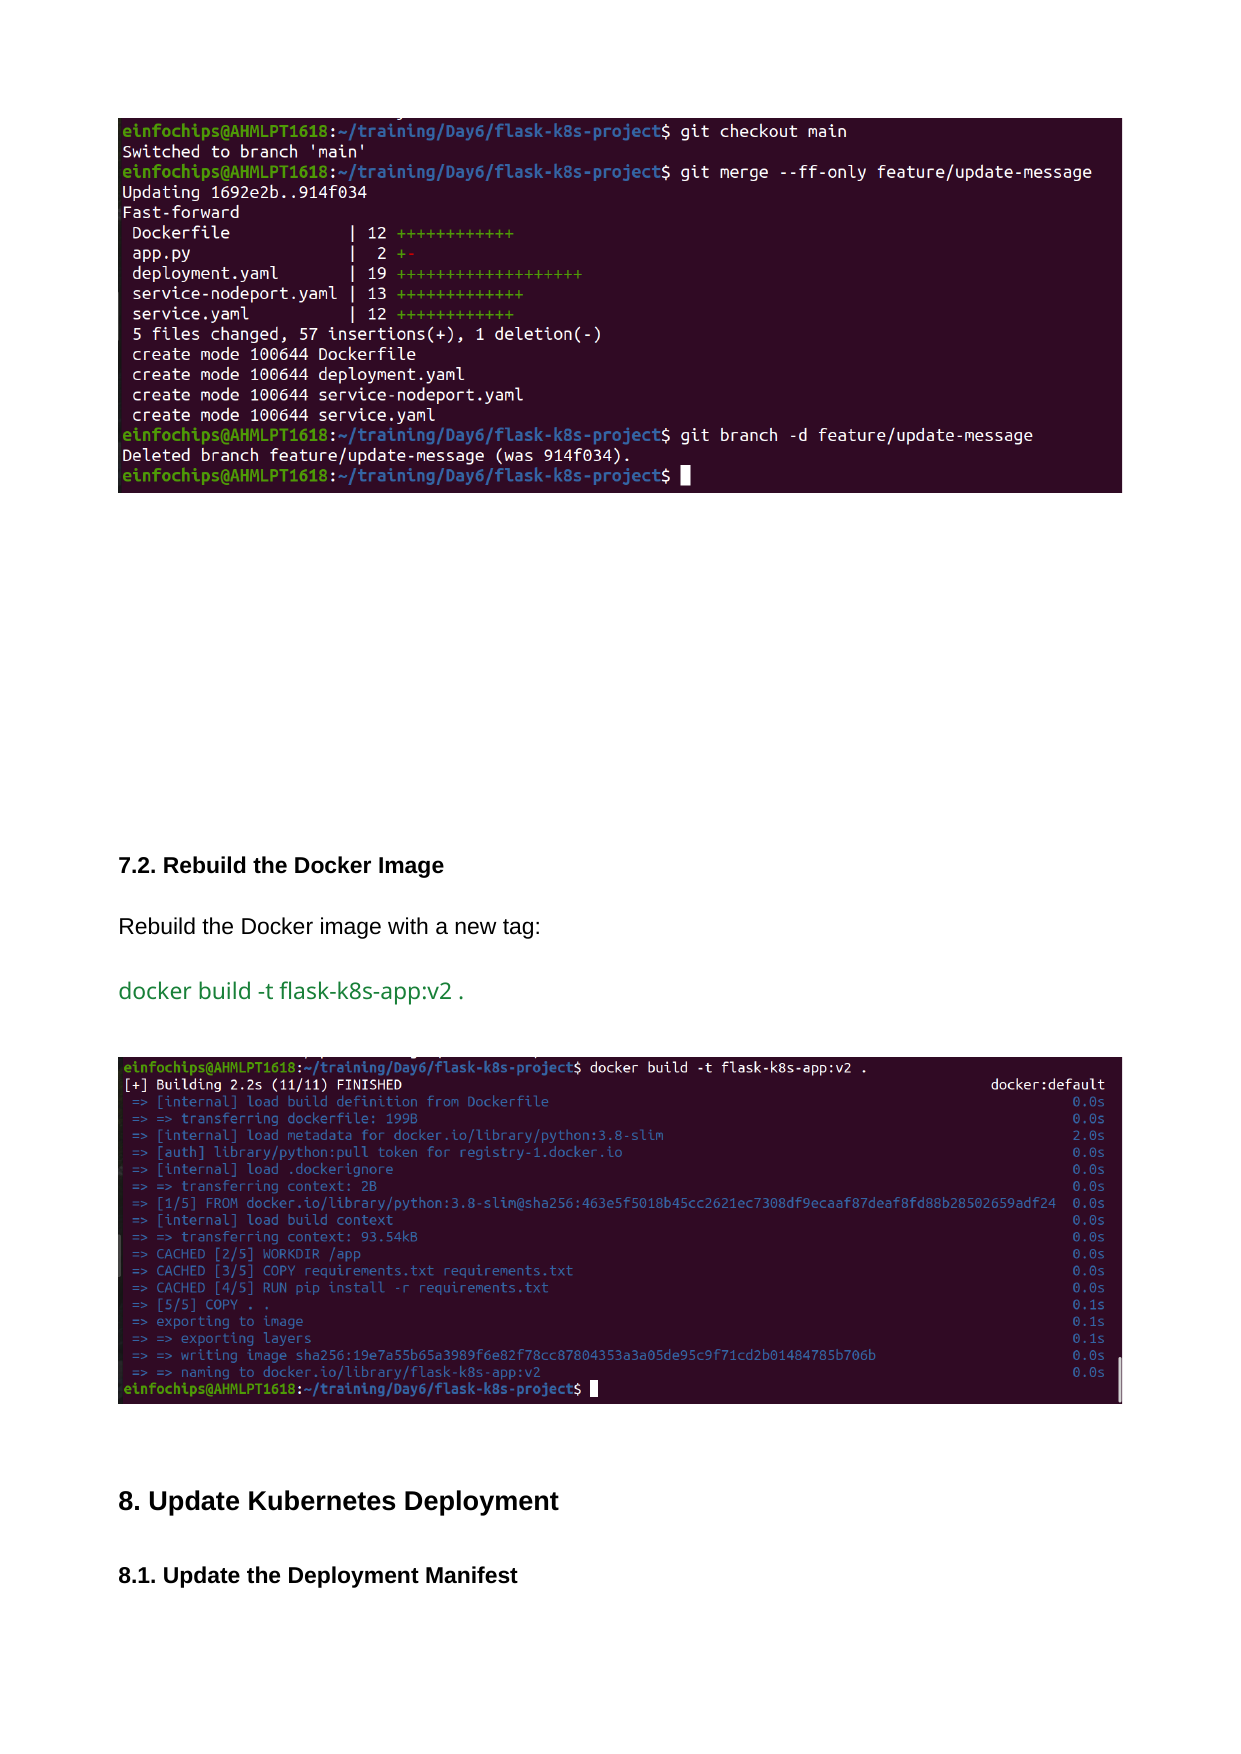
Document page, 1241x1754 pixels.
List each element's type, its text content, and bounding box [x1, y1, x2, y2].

text 7.2. Rebuild the Docker Image [118, 852, 1122, 878]
picture [118, 118, 1123, 493]
picture [118, 1057, 1123, 1404]
subtitle 8. Update Kubernetes Deployment [118, 1485, 1122, 1516]
text Rebuild the Docker image with a new tag: docker build -t flask-k8s-app:v2 . [118, 913, 1122, 1039]
text 8.1. Update the Deployment Manifest [118, 1562, 1122, 1588]
